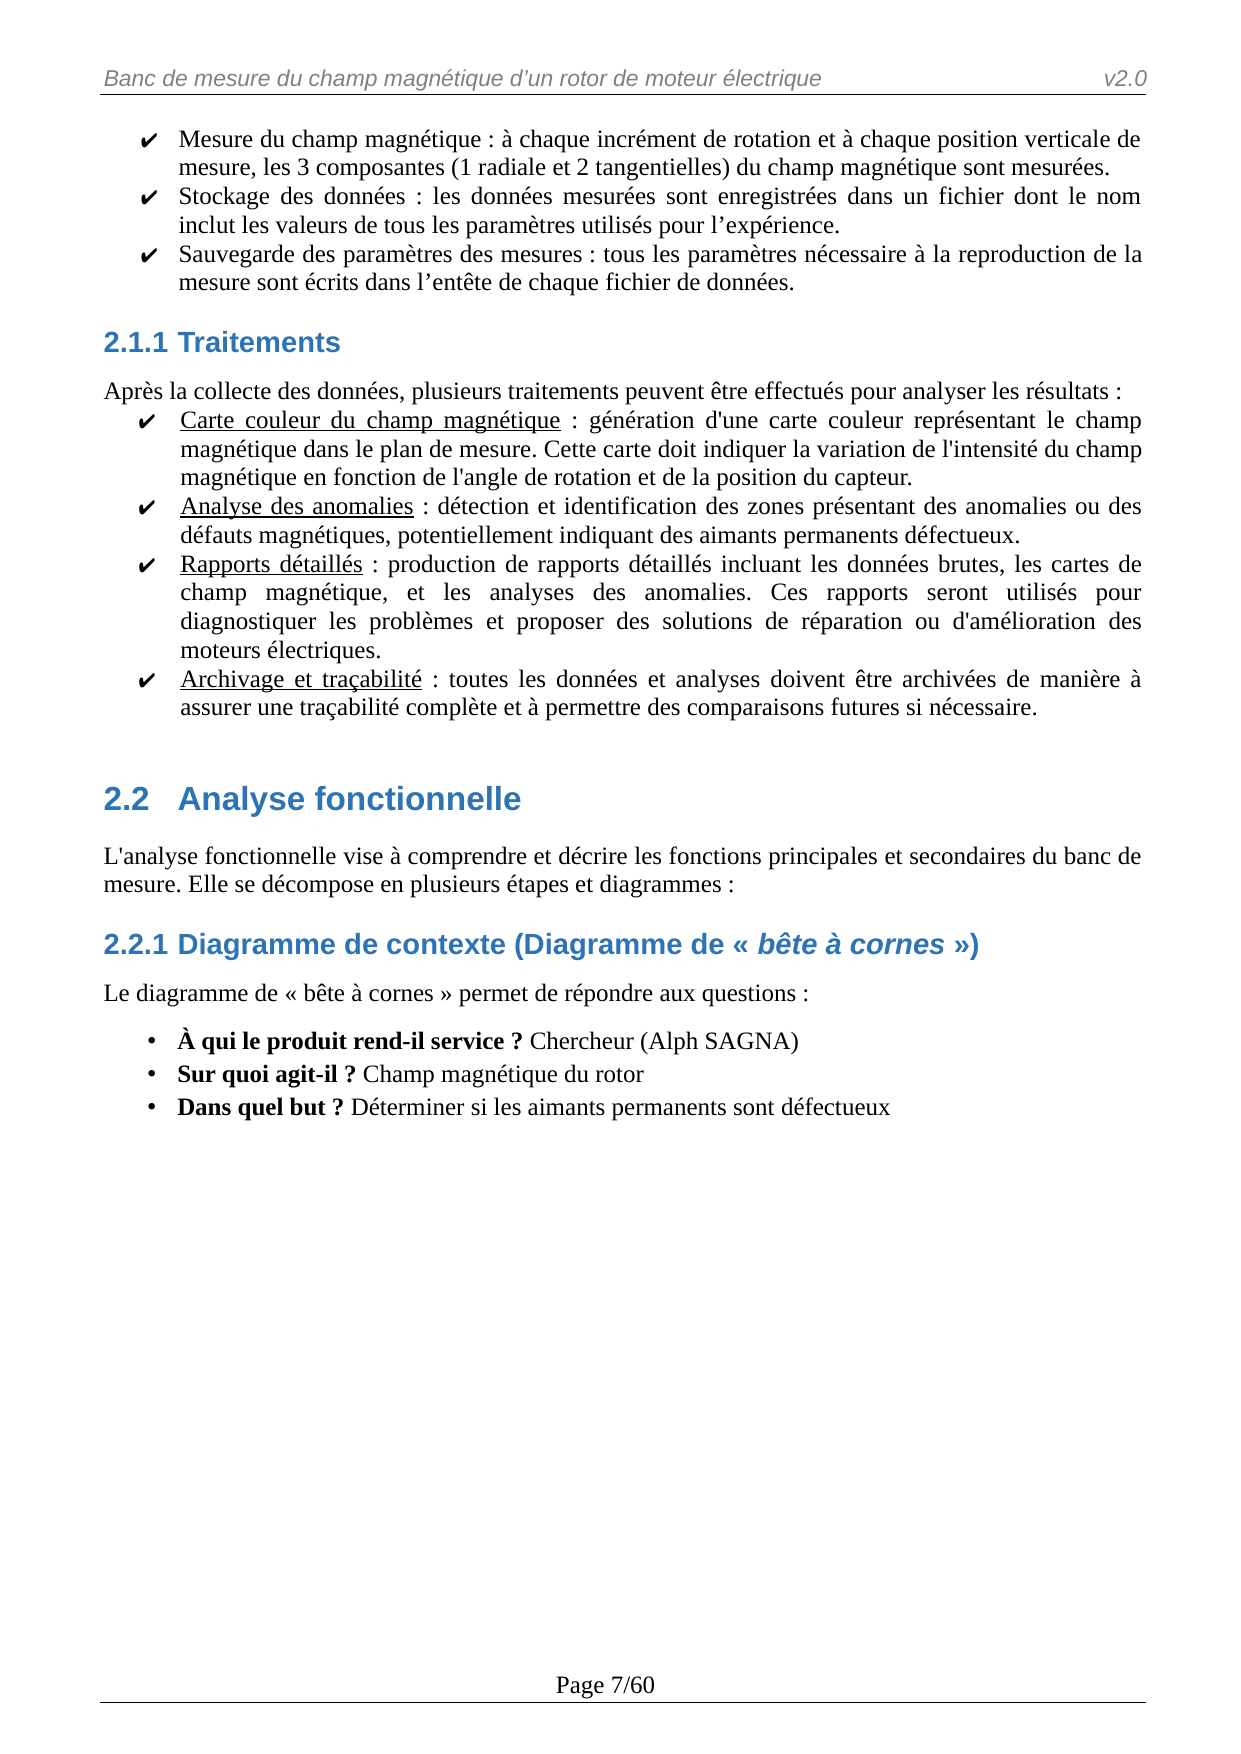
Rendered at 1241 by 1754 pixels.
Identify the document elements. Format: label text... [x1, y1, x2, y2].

list Sur quoi agit-il ? Champ magnétique du rotor [147, 1059, 1143, 1088]
subtitle Diagramme de contexte (Diagramme de « bête à cornes ») [103, 927, 1143, 961]
list Dans quel but ? Déterminer si les aimants permanents sont défectueux [147, 1092, 1143, 1154]
list Analyse des anomalies : détection et identification des zones présentant des anomalies ou des défauts magnétiques, potentiellement indiquant des aimants permanents défectueux. [139, 491, 1143, 549]
list Carte couleur du champ magnétique : génération d'une carte couleur représentant le champ magnétique dans le plan de mesure. Cette carte doit indiquer la variation de l'intensité du champ magnétique en fonction de l'angle de rotation et de la position du capteur. [139, 405, 1143, 491]
list Sauvegarde des paramètres des mesures : tous les paramètres nécessaire à la reproduction de la mesure sont écrits dans l’entête de chaque fichier de données. [141, 239, 1143, 296]
list Rapports détaillés : production de rapports détaillés incluant les données brutes, les cartes de champ magnétique, et les analyses des anomalies. Ces rapports seront utilisés pour diagnostiquer les problèmes et proposer des solutions de réparation ou d'amélioration des moteurs électriques. [139, 549, 1143, 664]
text Après la collecte des données, plusieurs traitements peuvent être effectués pour analyser les résultats : [103, 376, 1143, 405]
list Stockage des données : les données mesurées sont enregistrées dans un fichier dont le nom inclut les valeurs de tous les paramètres utilisés pour l’expérience. [141, 181, 1143, 239]
list À qui le produit rend-il service ? Chercheur (Alph SAGNA) [147, 1026, 1143, 1055]
subtitle Traitements [103, 325, 1143, 358]
list Archivage et traçabilité : toutes les données et analyses doivent être archivées de manière à assurer une traçabilité complète et à permettre des comparaisons futures si nécessaire. [139, 664, 1143, 721]
text Le diagramme de « bête à cornes » permet de répondre aux questions : [103, 978, 1143, 1007]
subtitle Analyse fonctionnelle [103, 779, 1143, 817]
text L'analyse fonctionnelle vise à comprendre et décrire les fonctions principales et secondaires du banc de mesure. Elle se décompose en plusieurs étapes et diagrammes : [103, 841, 1143, 898]
list Mesure du champ magnétique : à chaque incrément de rotation et à chaque position verticale de mesure, les 3 composantes (1 radiale et 2 tangentielles) du champ magnétique sont mesurées. [141, 124, 1143, 181]
